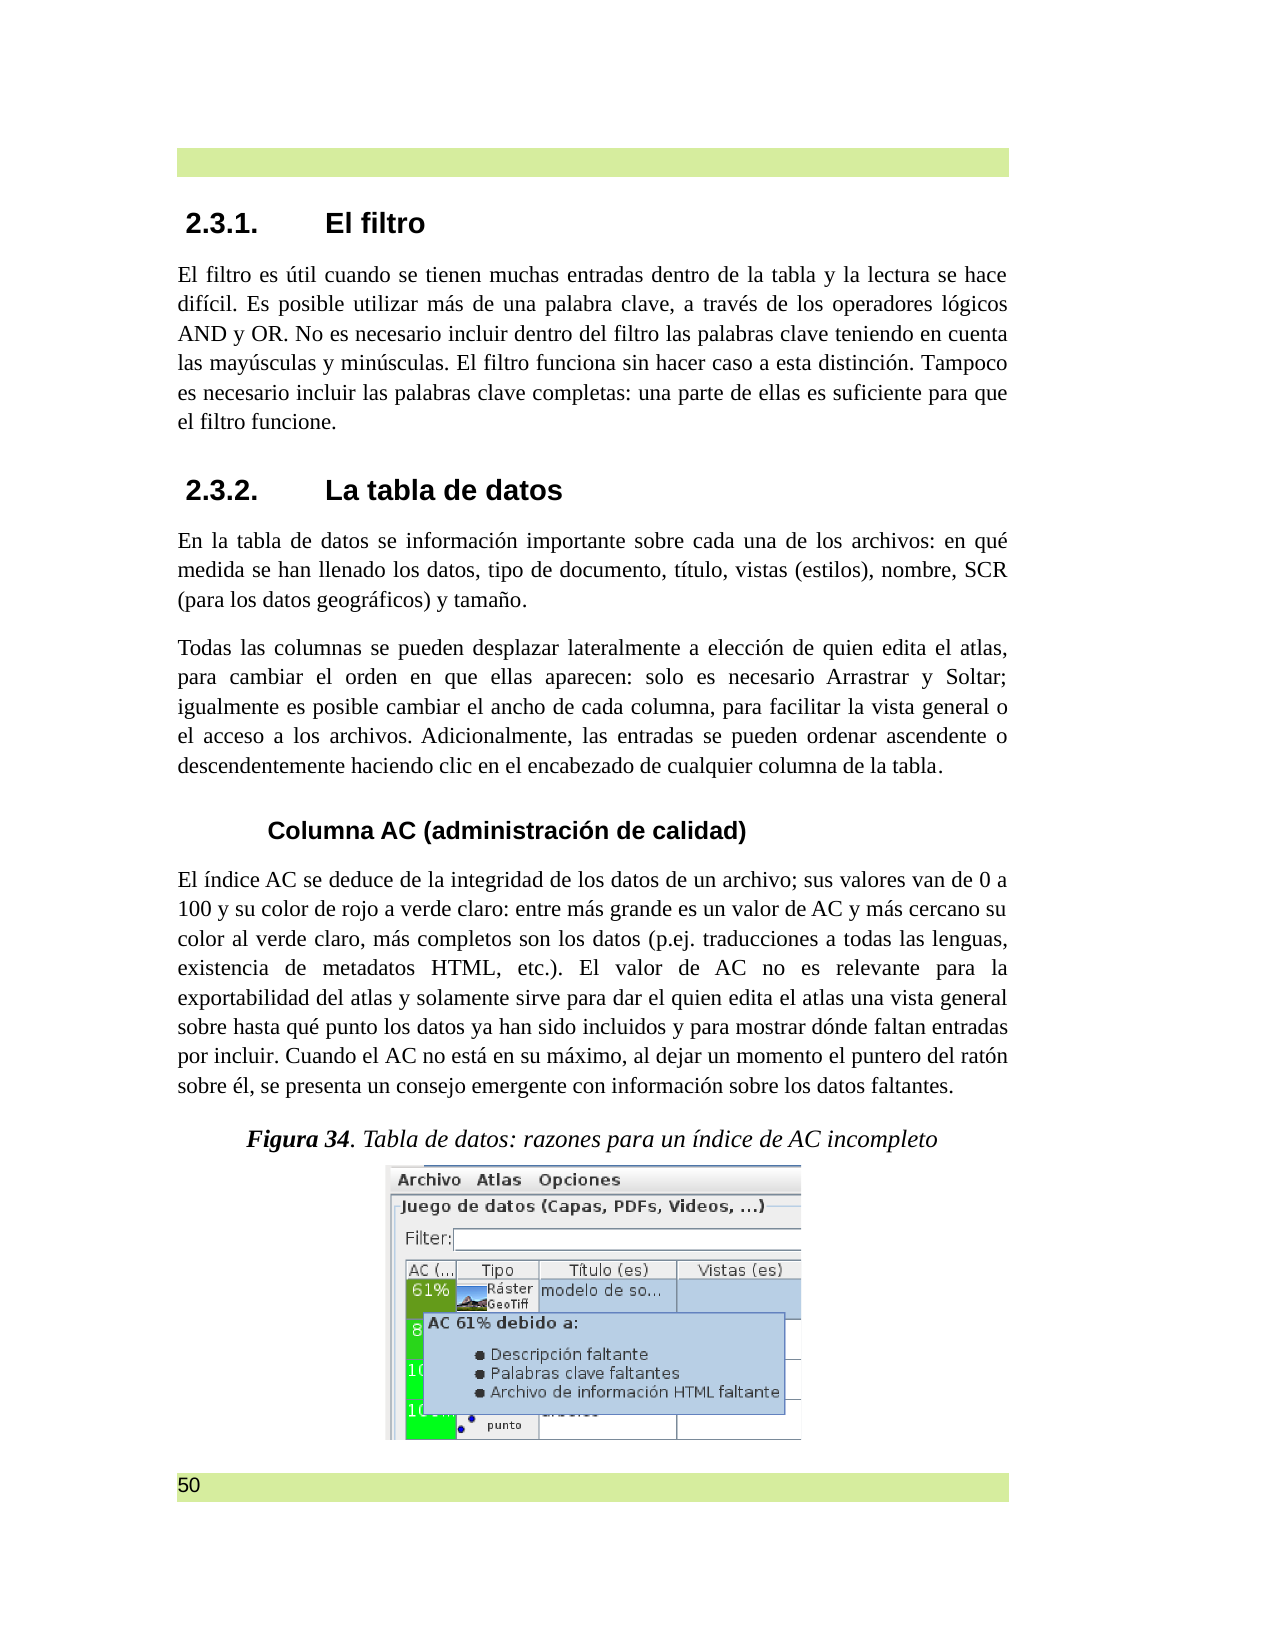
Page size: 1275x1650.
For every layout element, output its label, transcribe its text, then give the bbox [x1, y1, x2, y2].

subtitle Columna AC (administración de calidad) [177, 816, 1009, 845]
subtitle La tabla de datos [177, 473, 1009, 506]
subtitle El filtro [177, 207, 1009, 240]
text En la tabla de datos se información importante sobre cada una de los archivos: en qué medida se han llenado los datos, tipo de documento, título, vistas (estilos), nombre, SCR (para los datos geográficos) y tamaño. [177, 525, 1009, 613]
text Figura 34. Tabla de datos: razones para un índice de AC incompleto [177, 1124, 1009, 1153]
text Todas las columnas se pueden desplazar lateralmente a elección de quien edita el atlas, para cambiar el orden en que ellas aparecen: solo es necesario Arrastrar y Soltar; igualmente es posible cambiar el ancho de cada columna, para facilitar la vista general o el acceso a los archivos. Adicionalmente, las entradas se pueden ordenar ascendente o descendentemente haciendo clic en el encabezado de cualquier columna de la tabla. [177, 632, 1009, 779]
text El filtro es útil cuando se tienen muchas entradas dentro de la tabla y la lectura se hace difícil. Es posible utilizar más de una palabra clave, a través de los operadores lógicos AND y OR. No es necesario incluir dentro del filtro las palabras clave teniendo en cuenta las mayúsculas y minúsculas. El filtro funciona sin hacer caso a esta distinción. Tampoco es necesario incluir las palabras clave completas: una parte de ellas es suficiente para que el filtro funcione. [177, 258, 1009, 435]
text El índice AC se deduce de la integridad de los datos de un archivo; sus valores van de 0 a 100 y su color de rojo a verde claro: entre más grande es un valor de AC y más cercano su color al verde claro, más completos son los datos (p.ej. traducciones a todas las lenguas, existencia de metadatos HTML, etc.). El valor de AC no es relevante para la exportabilidad del atlas y solamente sirve para dar el quien edita el atlas una vista general sobre hasta qué punto los datos ya han sido incluidos y para mostrar dónde faltan entradas por incluir. Cuando el AC no está en su máximo, al dejar un momento el puntero del ratón sobre él, se presenta un consejo emergente con información sobre los datos faltantes. [177, 863, 1009, 1099]
picture [385, 1165, 802, 1440]
